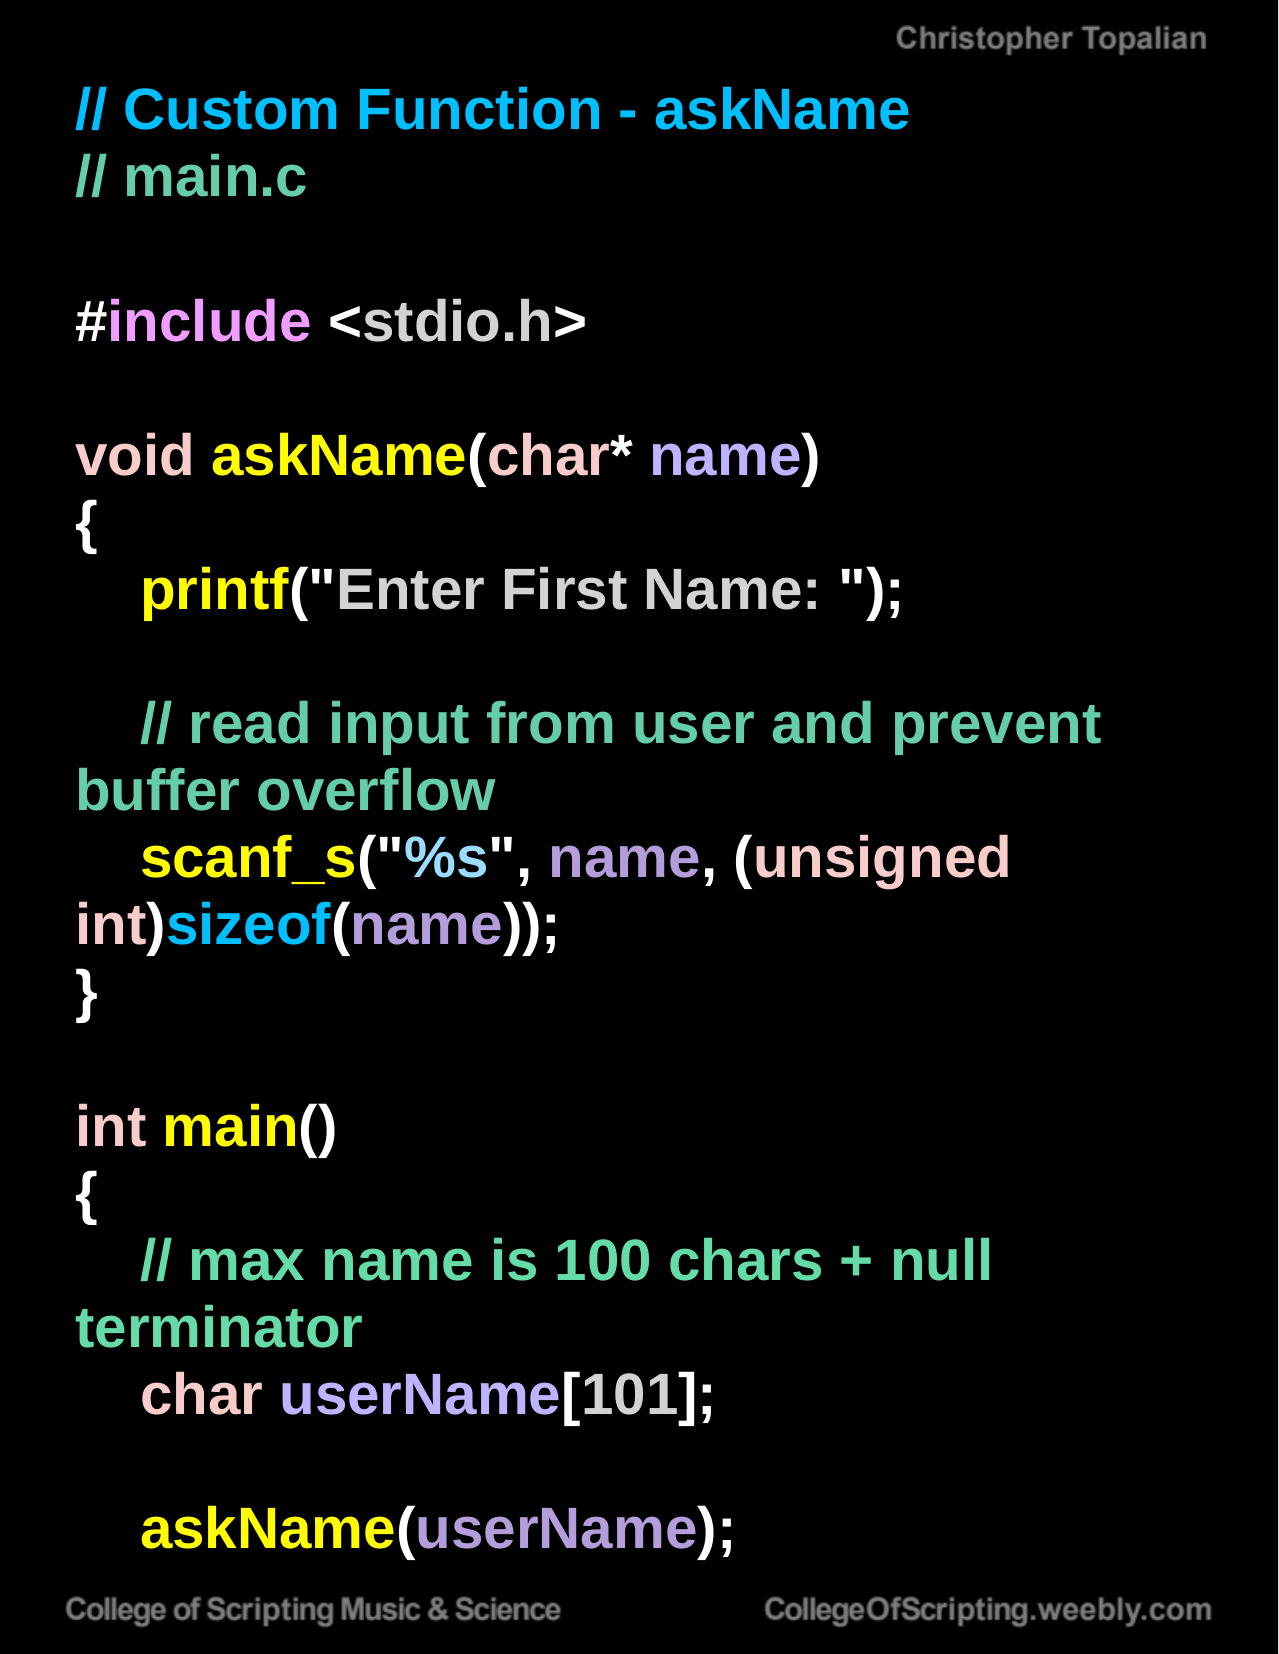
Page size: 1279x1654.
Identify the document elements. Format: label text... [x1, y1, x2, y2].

text } [75, 957, 1203, 1024]
text #include <stdio.h> [75, 286, 1203, 353]
text // read input from user and prevent buffer overflow [75, 689, 1203, 823]
subtitle // Custom Function - askName [75, 75, 1203, 142]
text scanf_s("%s", name, (unsigned int)sizeof(name)); [75, 823, 1203, 957]
text askName(userName); [75, 1494, 1203, 1561]
text int main() [75, 1091, 1203, 1158]
text printf("Enter First Name: "); [75, 554, 1203, 622]
text void askName(char* name) [75, 420, 1203, 487]
text // max name is 100 chars + null terminator [75, 1225, 1203, 1359]
text { [75, 1158, 1203, 1225]
text // main.c [75, 142, 1203, 209]
text char userName[101]; [75, 1359, 1203, 1427]
text { [75, 487, 1203, 554]
